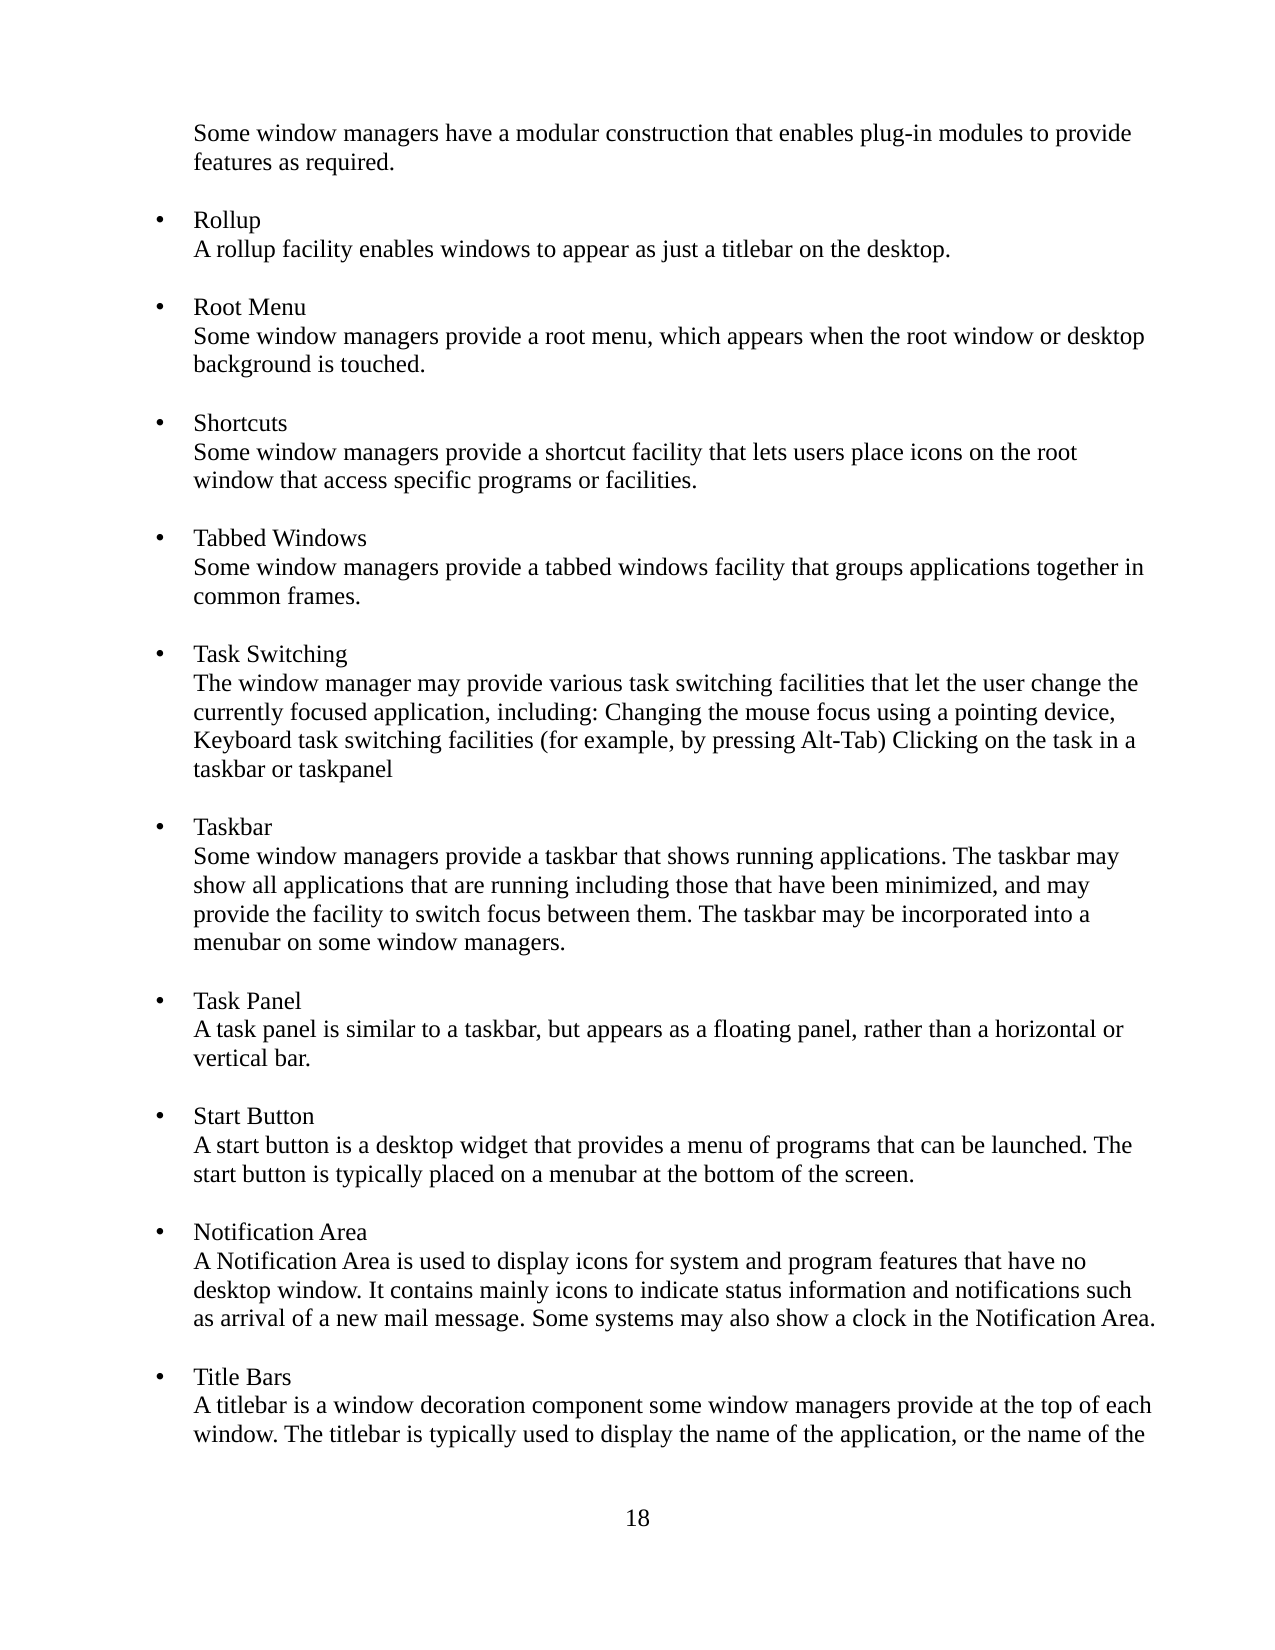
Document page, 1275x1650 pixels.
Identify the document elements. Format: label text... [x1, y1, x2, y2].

list A start button is a desktop widget that provides a menu of programs that can be launched. The start button is typically placed on a menubar at the bottom of the screen. [156, 1130, 1157, 1188]
list The window manager may provide various task switching facilities that let the user change the currently focused application, including: Changing the mouse focus using a pointing device, Keyboard task switching facilities (for example, by pressing Alt-Tab) Clicking on the task in a taskbar or taskpanel [156, 668, 1157, 783]
subtitle Rollup [156, 205, 1157, 234]
subtitle Shortcuts [156, 408, 1157, 437]
list A task panel is similar to a taskbar, but appears as a floating panel, rather than a horizontal or vertical bar. [156, 1014, 1157, 1072]
list Some window managers provide a root menu, which appears when the root window or desktop background is touched. [156, 321, 1157, 378]
subtitle Task Panel [156, 986, 1157, 1014]
list A rollup facility enables windows to appear as just a titlebar on the desktop. [156, 234, 1157, 263]
list Some window managers provide a taskbar that shows running applications. The taskbar may show all applications that are running including those that have been minimized, and may provide the facility to switch focus between them. The taskbar may be incorporated into a menubar on some window managers. [156, 841, 1157, 956]
list Some window managers provide a shortcut facility that lets users place icons on the root window that access specific programs or facilities. [156, 437, 1157, 494]
list Some window managers provide a tabbed windows facility that groups applications together in common frames. [156, 552, 1157, 610]
subtitle Root Menu [156, 292, 1157, 321]
list A titlebar is a window decoration component some window managers provide at the top of each window. The titlebar is typically used to display the name of the application, or the name of the [156, 1390, 1157, 1448]
subtitle Task Switching [156, 639, 1157, 668]
subtitle Tabbed Windows [156, 523, 1157, 552]
list Some window managers have a modular construction that enables plug-in modules to provide features as required. [156, 118, 1157, 176]
subtitle Start Button [156, 1101, 1157, 1130]
list A Notification Area is used to display icons for system and program features that have no desktop window. It contains mainly icons to indicate status information and notifications such as arrival of a new mail message. Some systems may also show a clock in the Notification Area. [156, 1246, 1157, 1332]
subtitle Title Bars [156, 1362, 1157, 1390]
subtitle Taskbar [156, 812, 1157, 841]
subtitle Notification Area [156, 1217, 1157, 1246]
